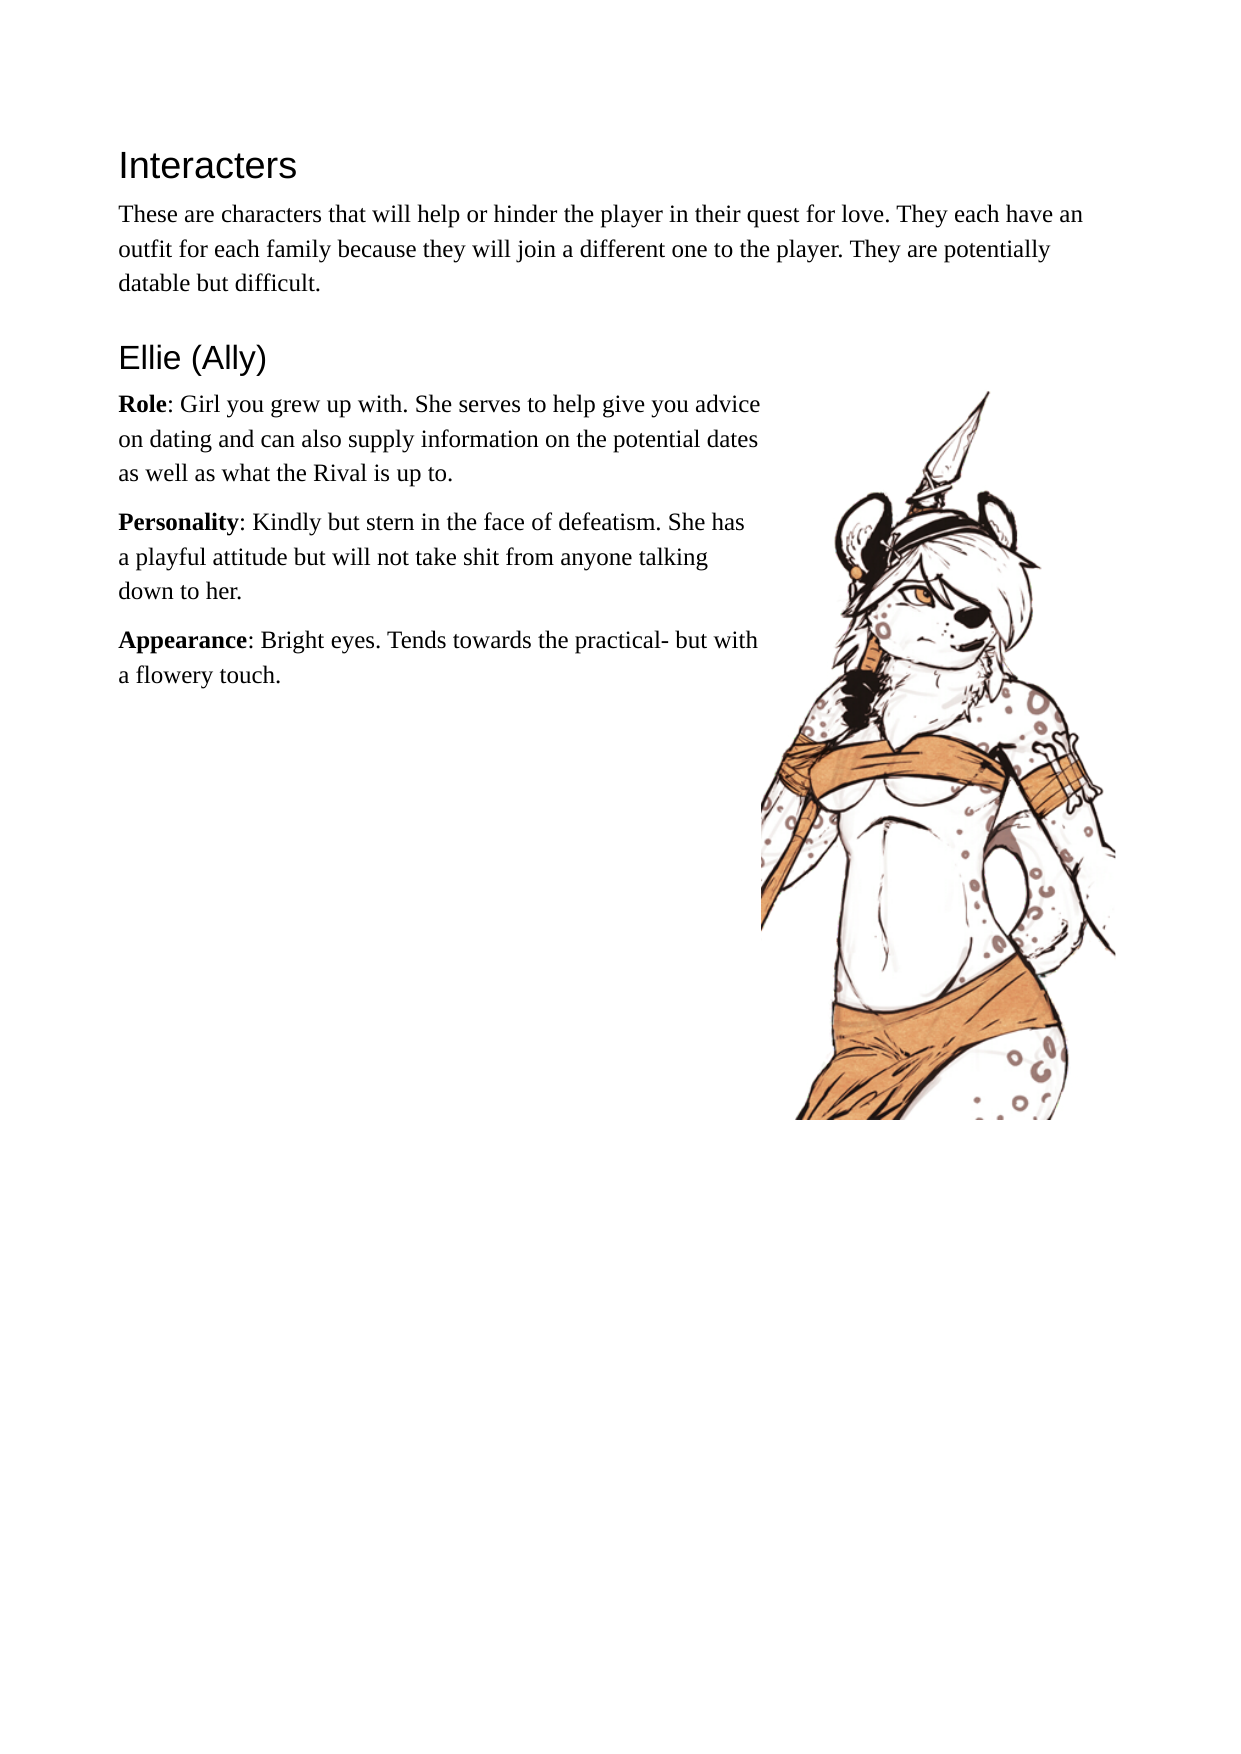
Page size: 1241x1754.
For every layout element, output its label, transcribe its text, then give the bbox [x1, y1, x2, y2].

text Appearance: Bright eyes. Tends towards the practical- but with a flowery touch. [118, 625, 761, 688]
subtitle Interacters [118, 143, 1122, 187]
subtitle Ellie (Ally) [118, 338, 1122, 377]
text Role: Girl you grew up with. She serves to help give you advice on dating and can also supply information on the potential dates as well as what the Rival is up to. [118, 389, 761, 487]
text Personality: Kindly but stern in the face of defeatism. She has a playful attitude but will not take shit from anyone talking down to her. [118, 507, 761, 605]
text These are characters that will help or hinder the player in their quest for love. They each have an outfit for each family because they will join a different one to the player. They are potentially datable but difficult. [118, 199, 1122, 297]
picture [761, 389, 1116, 1120]
